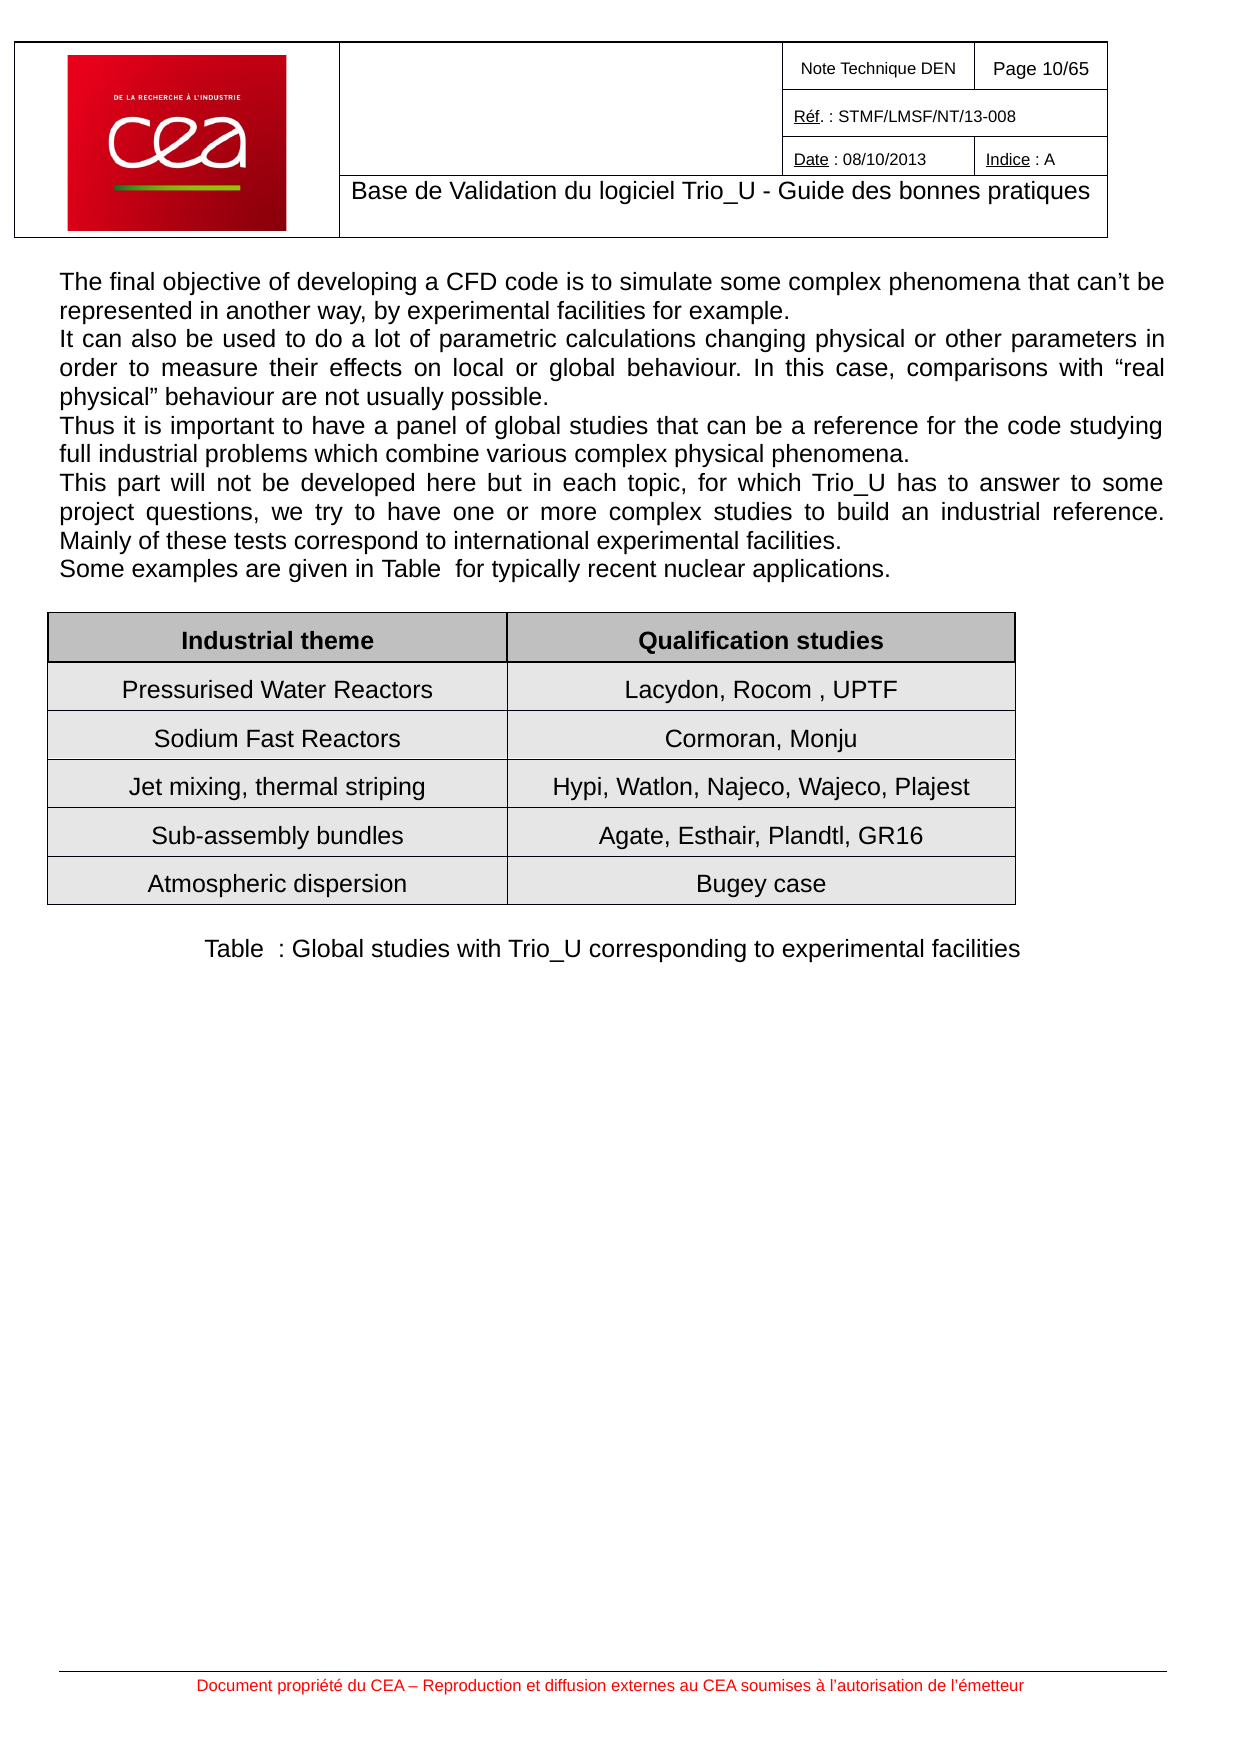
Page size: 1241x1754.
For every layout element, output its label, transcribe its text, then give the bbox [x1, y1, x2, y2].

picture [67, 55, 287, 231]
text The final objective of developing a CFD code is to simulate some complex phenomena that can’t be represented in another way, by experimental facilities for example. [59, 267, 1167, 324]
table_cell Lacydon, Rocom , UPTF [508, 663, 1015, 710]
table_cell Bugey case [508, 857, 1015, 904]
table_header Qualification studies [508, 613, 1014, 661]
table_cell Sodium Fast Reactors [48, 711, 507, 758]
text It can also be used to do a lot of parametric calculations changing physical or other parameters in order to measure their effects on local or global behaviour. In this case, comparisons with “real physical” behaviour are not usually possible. [59, 324, 1167, 411]
table_cell Sub-assembly bundles [48, 808, 507, 856]
table_cell Pressurised Water Reactors [48, 663, 507, 710]
table_cell Atmospheric dispersion [48, 857, 507, 904]
table_cell Hypi, Watlon, Najeco, Wajeco, Plajest [508, 760, 1015, 807]
table_header Industrial theme [49, 613, 506, 661]
text Thus it is important to have a panel of global studies that can be a reference for the code studying full industrial problems which combine various complex physical phenomena. [59, 411, 1167, 468]
text Some examples are given in 1 for typically recent nuclear applications. [59, 554, 1167, 583]
text Table : Global studies with Trio_U corresponding to experimental facilities [59, 934, 1167, 963]
text This part will not be developed here but in each topic, for which Trio_U has to answer to some project questions, we try to have one or more complex studies to build an industrial reference. Mainly of these tests correspond to international experimental facilities. [59, 468, 1167, 554]
table_cell Jet mixing, thermal striping [48, 760, 507, 807]
table_cell Cormoran, Monju [508, 711, 1015, 758]
table_cell Agate, Esthair, Plandtl, GR16 [508, 808, 1015, 856]
